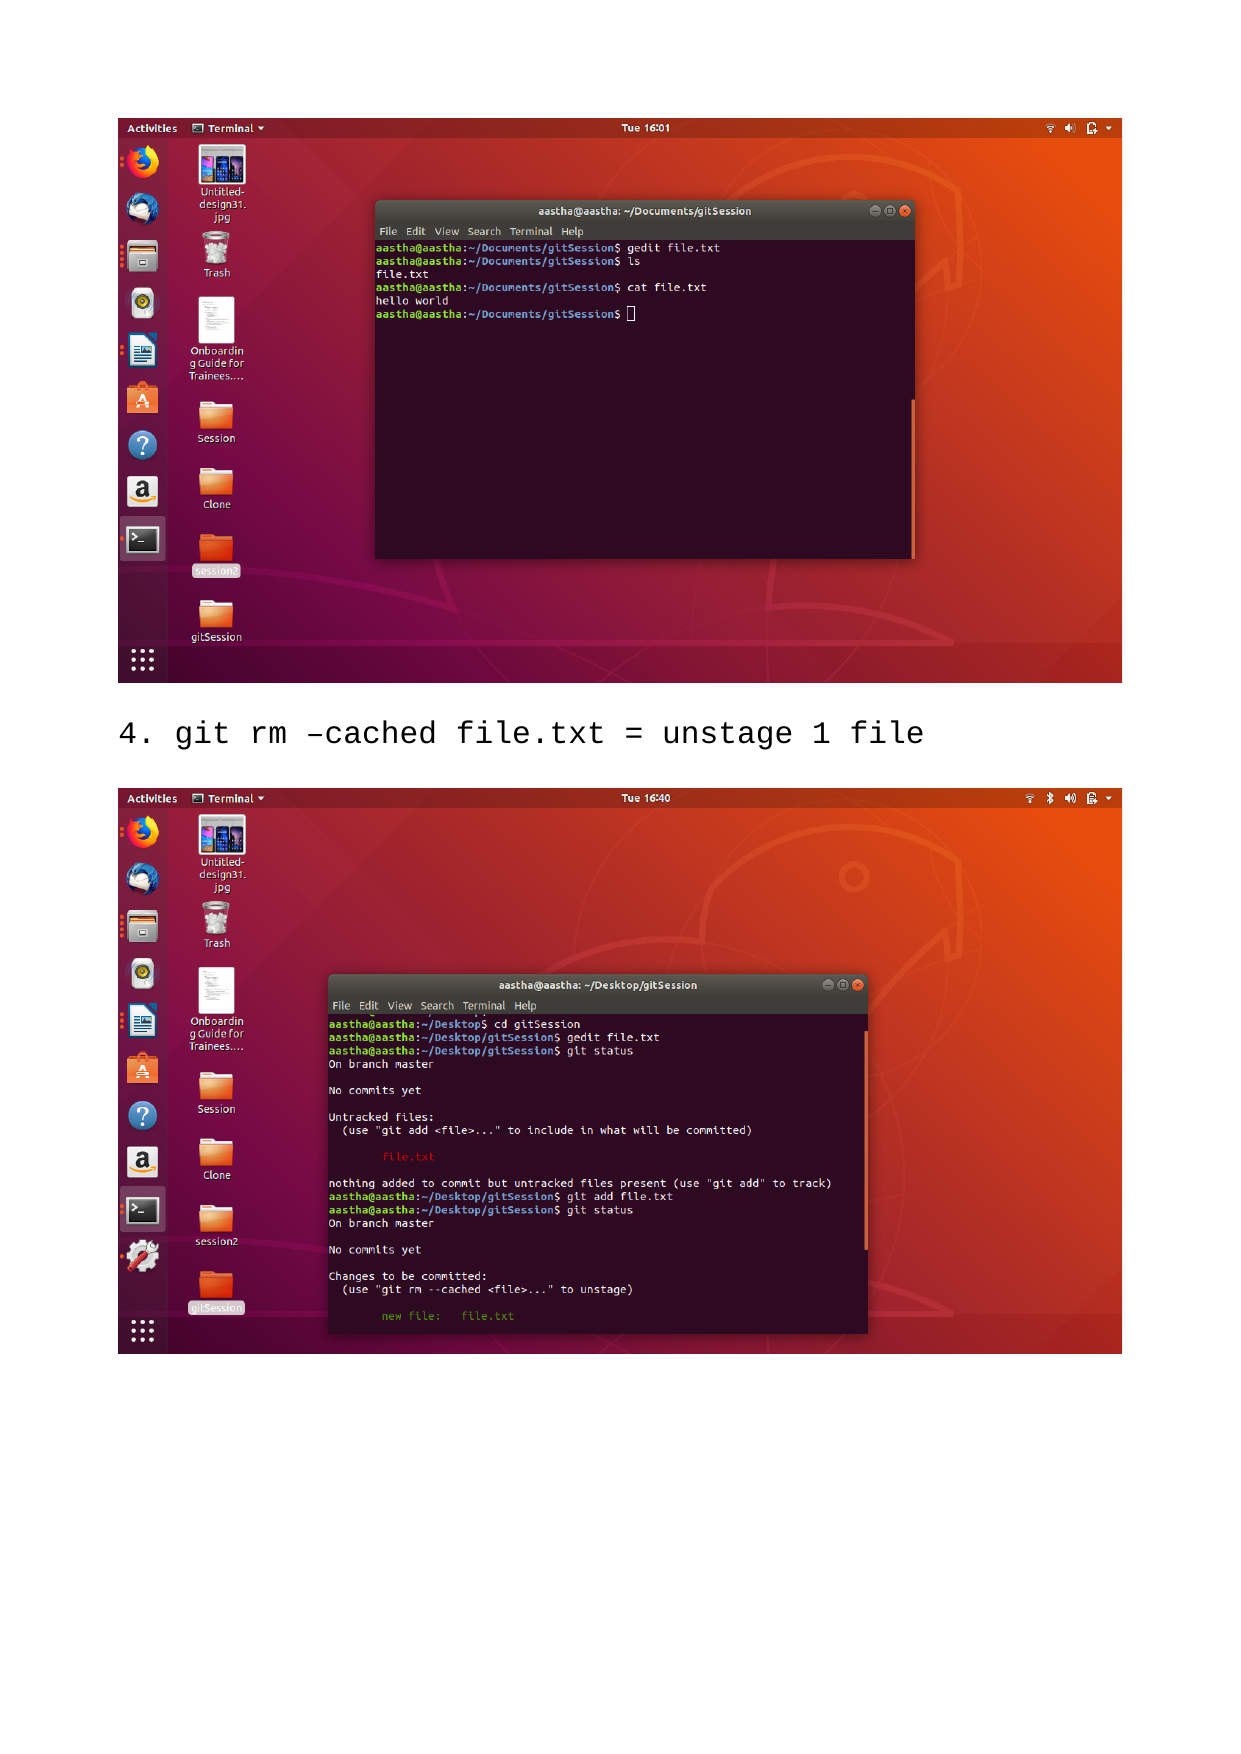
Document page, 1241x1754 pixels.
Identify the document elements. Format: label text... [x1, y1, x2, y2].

picture [118, 118, 1123, 683]
picture [118, 788, 1123, 1354]
text 4. git rm –cached file.txt = unstage 1 file [118, 718, 1122, 753]
